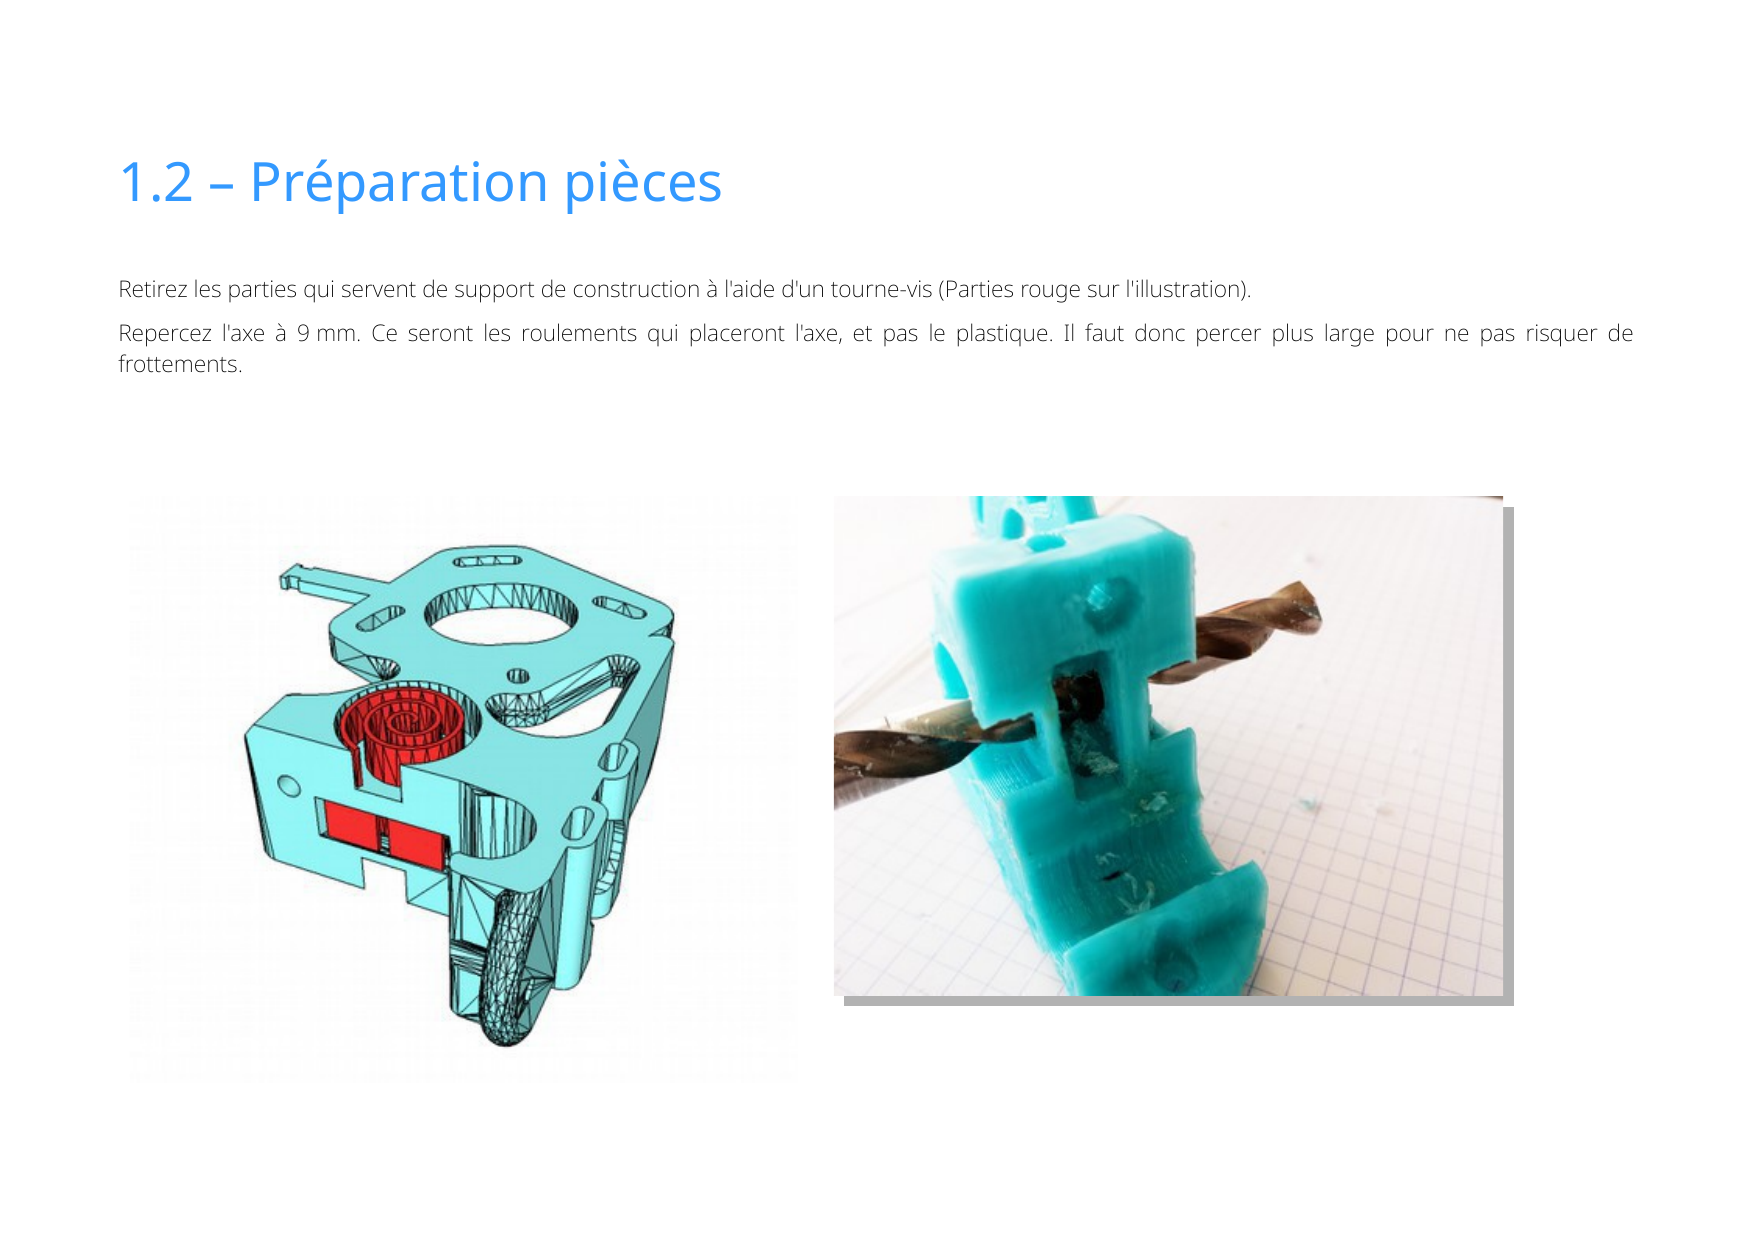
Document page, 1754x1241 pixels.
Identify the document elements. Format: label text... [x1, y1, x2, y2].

subtitle 1.2 – Préparation pièces [118, 143, 1636, 217]
text Repercez l'axe à 9 mm. Ce seront les roulements qui placeront l'axe, et pas le plastique. Il faut donc percer plus large pour ne pas risquer de frottements. [118, 317, 1636, 379]
picture [129, 496, 798, 1083]
text Retirez les parties qui servent de support de construction à l'aide d'un tourne-vis (Parties rouge sur l'illustration). [118, 273, 1636, 304]
picture [833, 496, 1504, 996]
